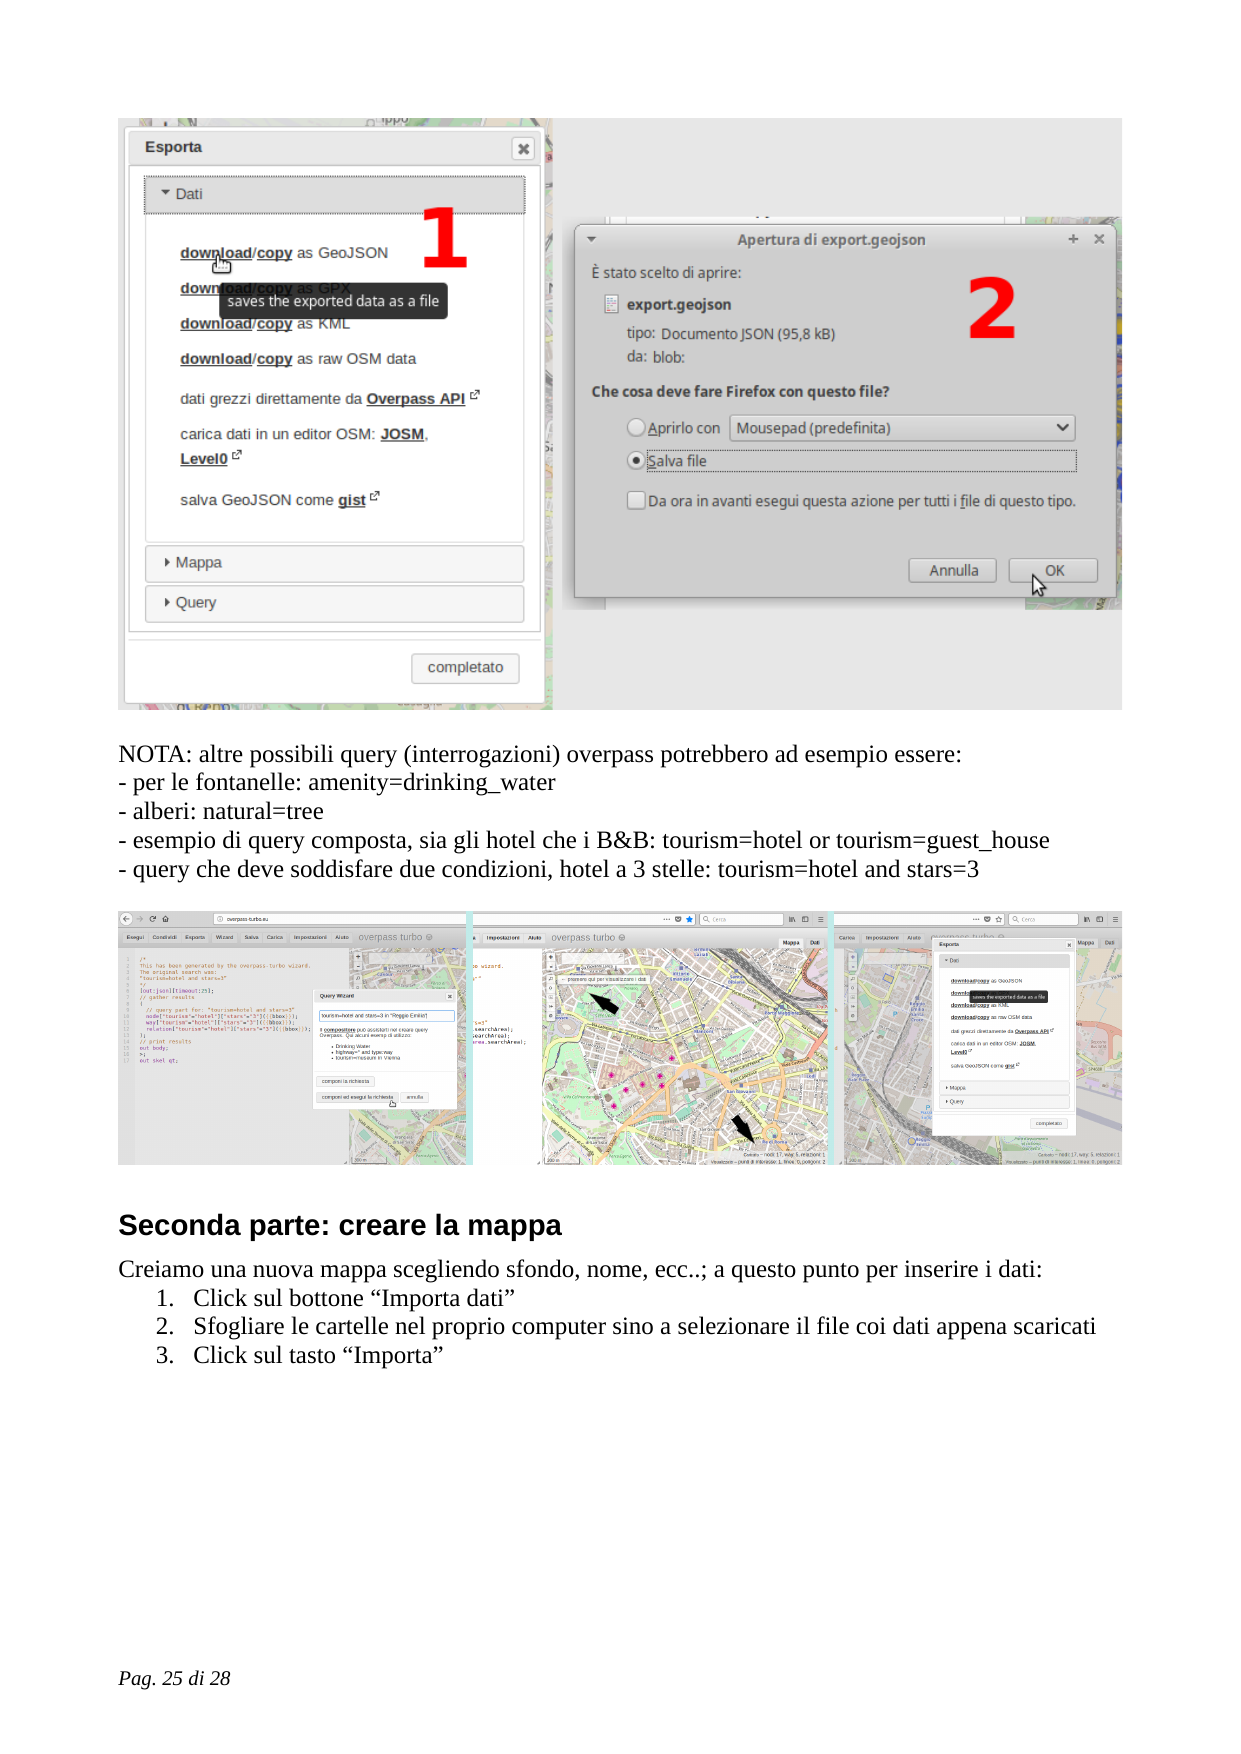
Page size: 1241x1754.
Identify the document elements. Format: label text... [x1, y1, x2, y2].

text NOTA: altre possibili query (interrogazioni) overpass potrebbero ad esempio essere: [118, 739, 1122, 767]
text - per le fontanelle: amenity=drinking_water [118, 767, 1122, 796]
text - alberi: natural=tree [118, 796, 1122, 825]
text - query che deve soddisfare due condizioni, hotel a 3 stelle: tourism=hotel and stars=3 [118, 854, 1122, 882]
list Click sul bottone “Importa dati” [156, 1283, 1122, 1311]
text - esempio di query composta, sia gli hotel che i B&B: tourism=hotel or tourism=guest_house [118, 825, 1122, 854]
picture [118, 118, 1123, 710]
subtitle Seconda parte: creare la mappa [118, 1208, 1122, 1241]
list Click sul tasto “Importa” [156, 1340, 1122, 1369]
text Creiamo una nuova mappa scegliendo sfondo, nome, ecc..; a questo punto per inserire i dati: [118, 1254, 1122, 1283]
list Sfogliare le cartelle nel proprio computer sino a selezionare il file coi dati appena scaricati [156, 1311, 1122, 1340]
picture [118, 911, 1123, 1165]
